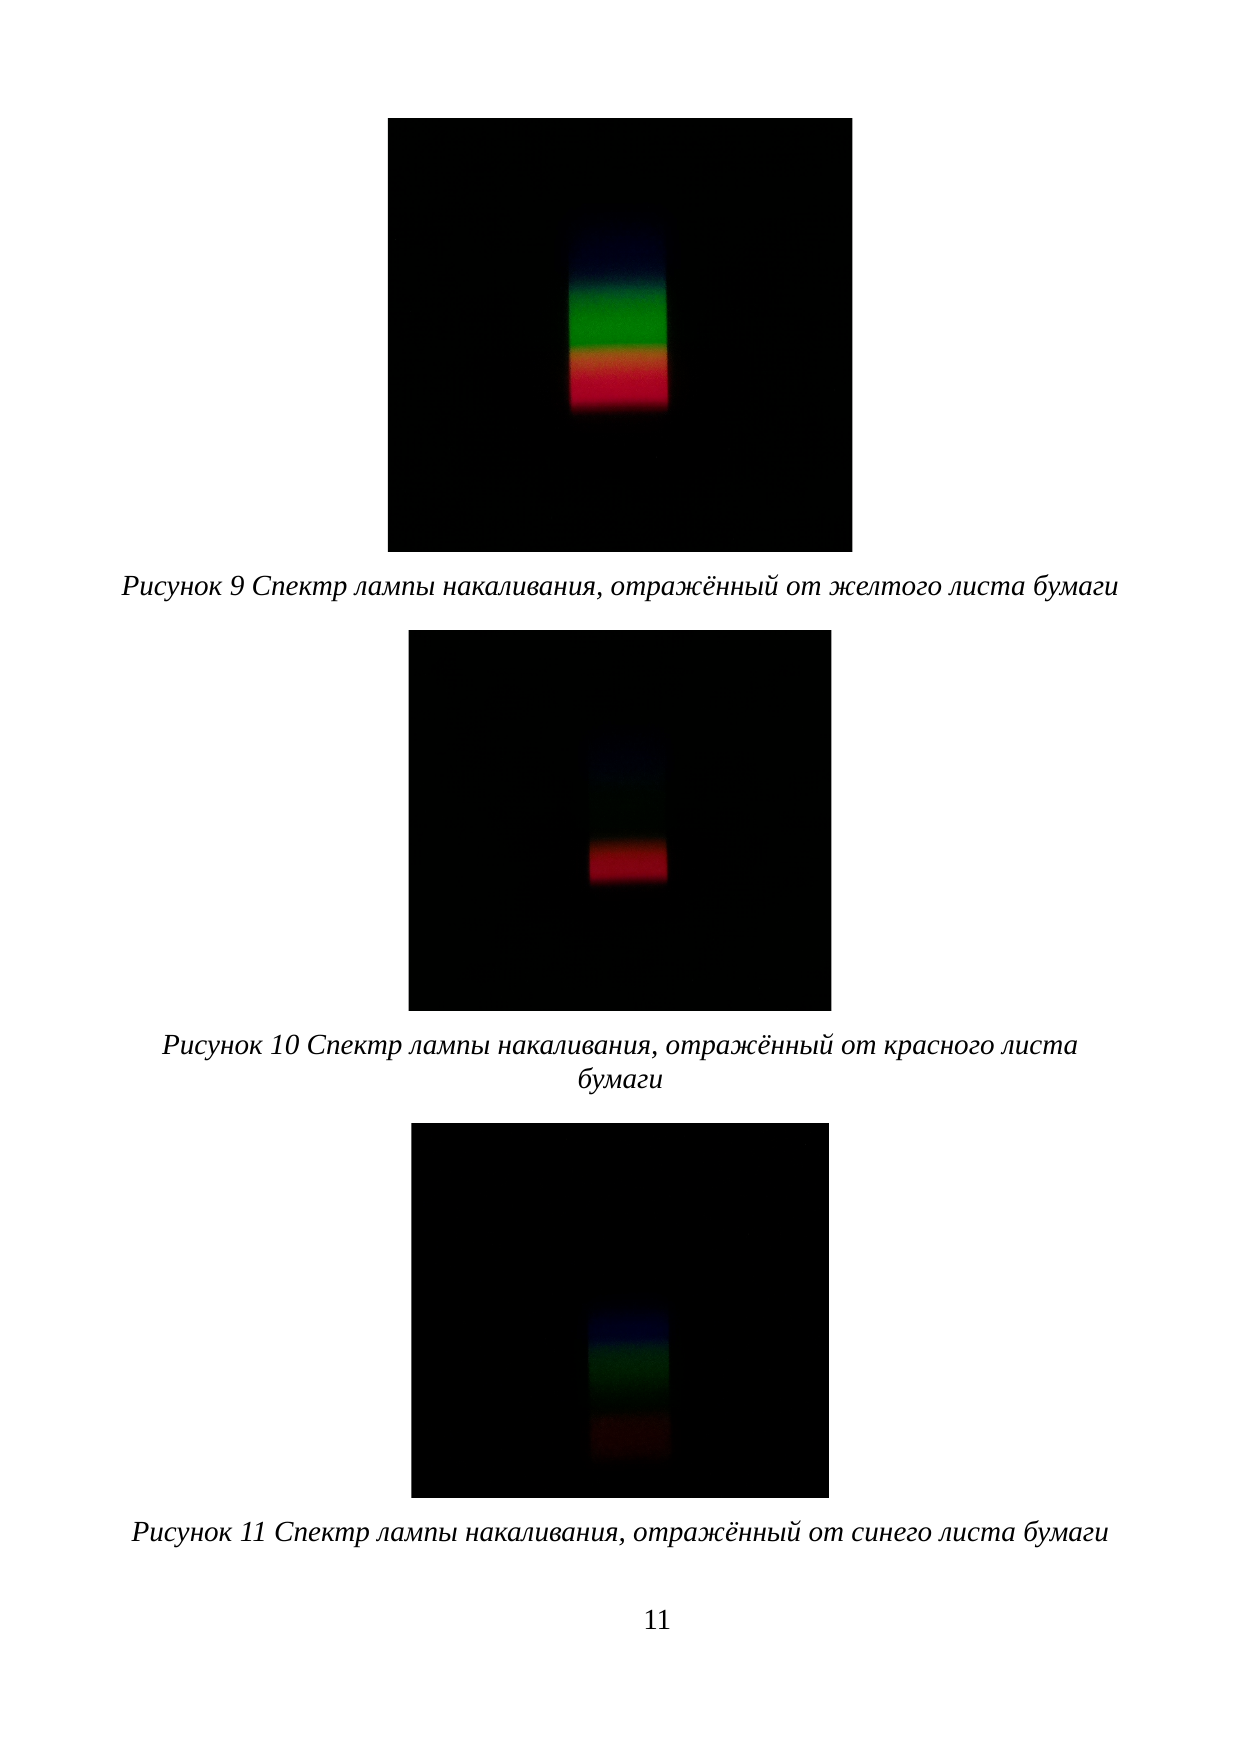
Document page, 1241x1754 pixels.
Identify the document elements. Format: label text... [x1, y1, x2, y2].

picture [416, 630, 832, 1011]
picture [430, 1123, 829, 1498]
text Рисунок 10 Спектр лампы накаливания, отражённый от красного листа бумаги [118, 1027, 1122, 1094]
text Рисунок 11 Спектр лампы накаливания, отражённый от синего листа бумаги [118, 1514, 1122, 1548]
picture [440, 118, 853, 552]
text Рисунок 9 Спектр лампы накаливания, отражённый от желтого листа бумаги [118, 568, 1122, 602]
